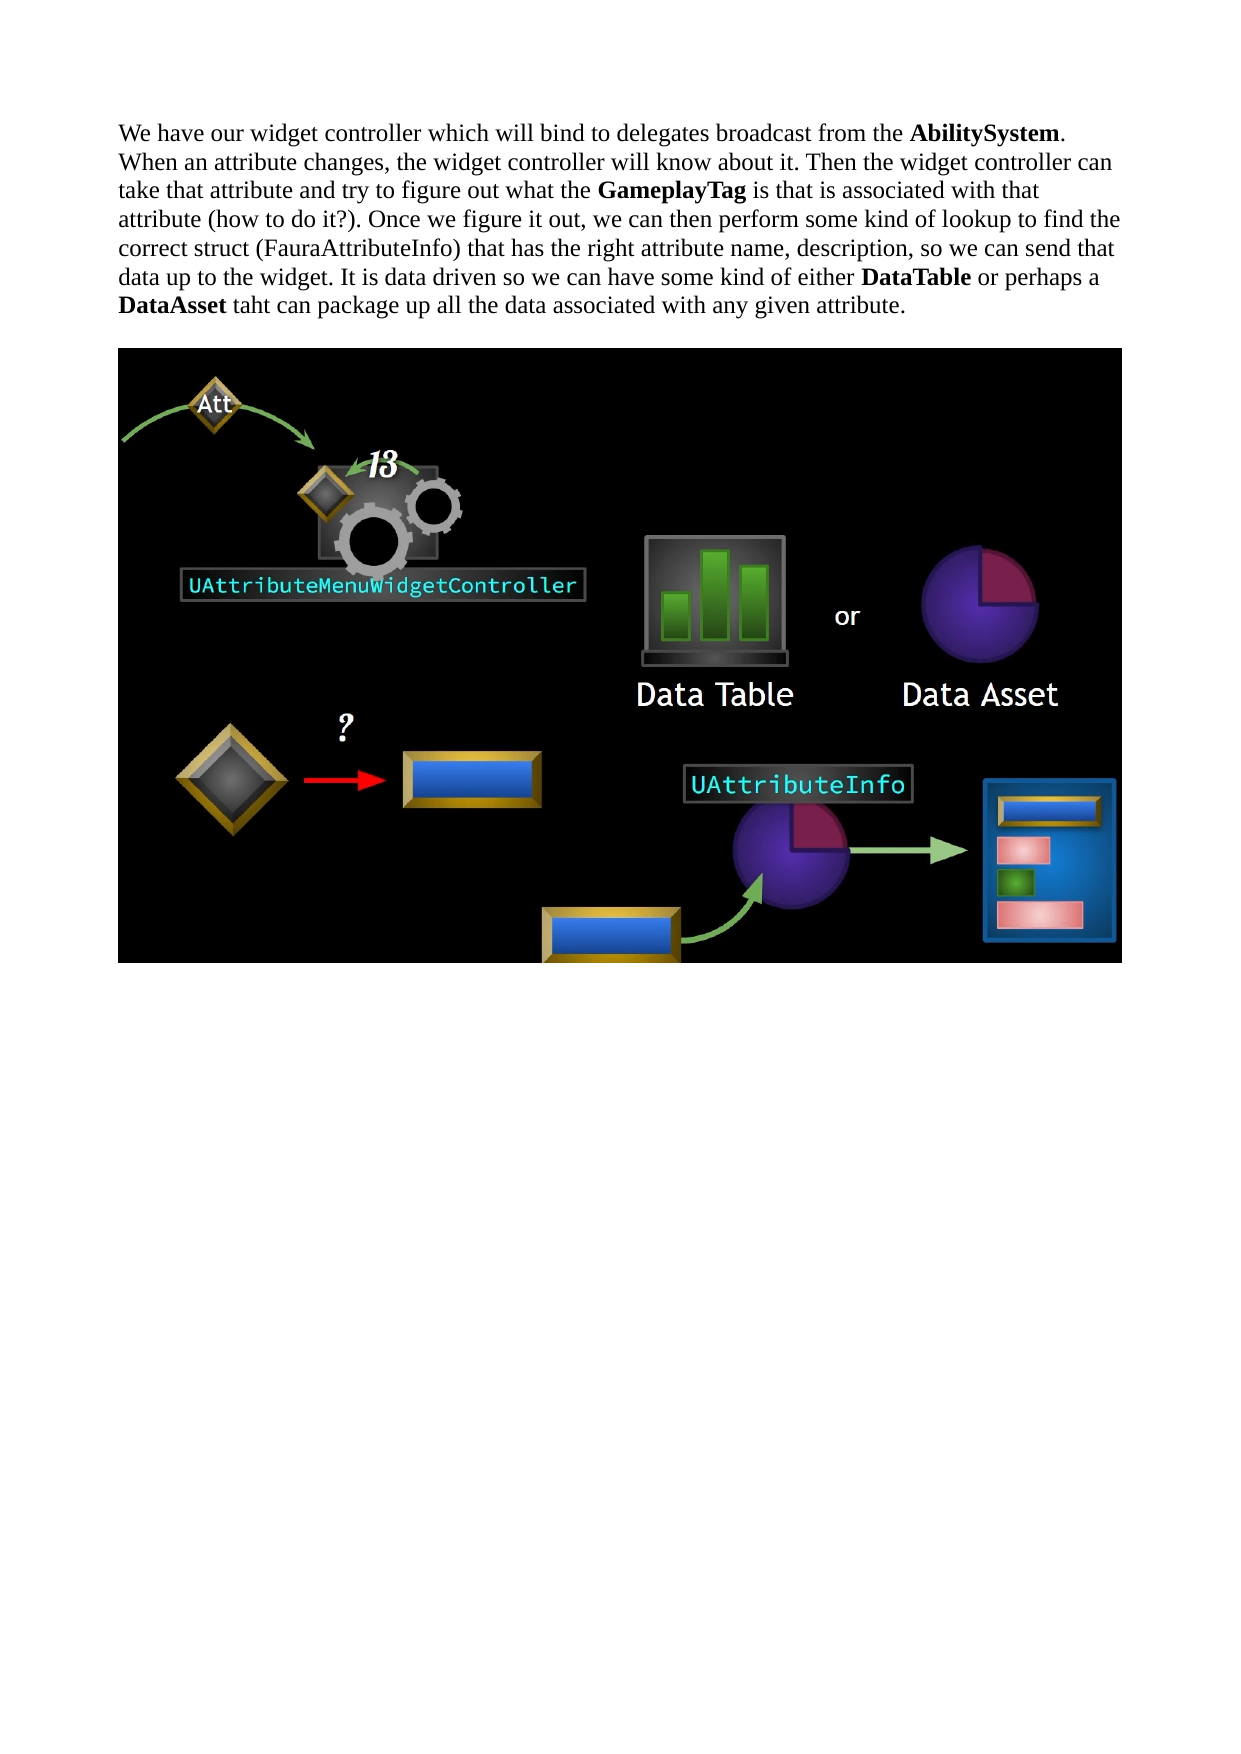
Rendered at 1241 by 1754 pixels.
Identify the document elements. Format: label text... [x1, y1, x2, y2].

text We have our widget controller which will bind to delegates broadcast from the AbilitySystem. When an attribute changes, the widget controller will know about it. Then the widget controller can take that attribute and try to figure out what the GameplayTag is that is associated with that attribute (how to do it?). Once we figure it out, we can then perform some kind of lookup to find the correct struct (FauraAttributeInfo) that has the right attribute name, description, so we can send that data up to the widget. It is data driven so we can have some kind of either DataTable or perhaps a DataAsset taht can package up all the data associated with any given attribute. [118, 118, 1122, 319]
picture [118, 348, 1122, 963]
